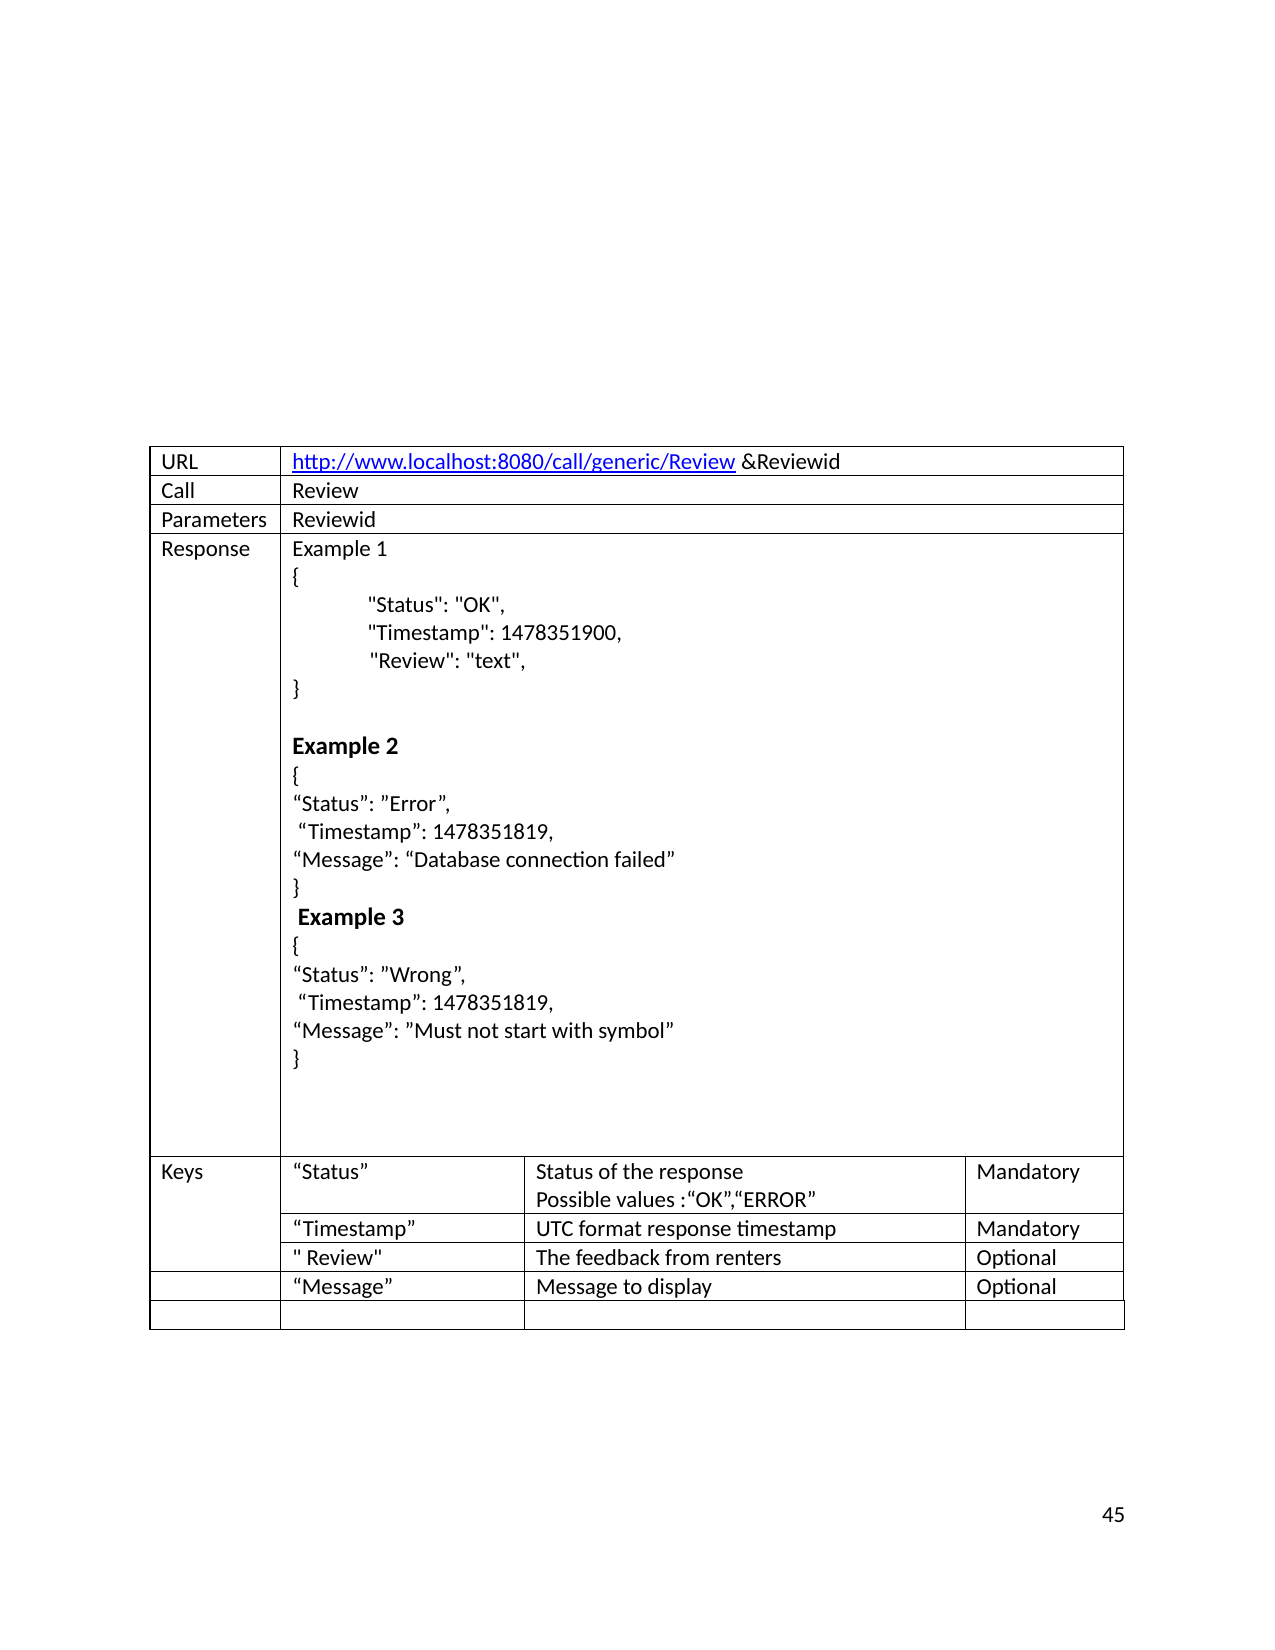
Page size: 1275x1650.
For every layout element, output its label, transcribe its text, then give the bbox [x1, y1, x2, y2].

table_cell [281, 1301, 524, 1329]
table_cell “Status” [281, 1157, 524, 1213]
table_cell [966, 1301, 1124, 1329]
table_cell Optional [966, 1272, 1123, 1300]
table_cell Mandatory [966, 1157, 1123, 1213]
table_cell Reviewid [281, 505, 1123, 533]
table_cell [151, 1272, 280, 1300]
table_cell “Timestamp” [281, 1214, 524, 1242]
table_cell Example 1 { "Status": "OK", "Timestamp": 1478351900, "Review": "text", } Example 2 { “Status”: ”Error”, “Timestamp”: 1478351819, “Message”: “Database connection failed” } Example 3 { “Status”: ”Wrong”, “Timestamp”: 1478351819, “Message”: ”Must not start with symbol” } [281, 534, 1123, 1156]
table_header http://www.localhost:8080/call/generic/Review &Reviewid [281, 447, 1123, 475]
table_cell [151, 1301, 280, 1329]
table_cell Review [281, 476, 1123, 504]
table_cell Message to display [525, 1272, 965, 1300]
table_cell Response [151, 534, 280, 1156]
table_cell UTC format response timestamp [525, 1214, 965, 1242]
table_cell Keys [151, 1157, 280, 1271]
table_cell " Review" [281, 1243, 524, 1271]
table_cell The feedback from renters [525, 1243, 965, 1271]
table_cell Call [151, 476, 280, 504]
table_cell “Message” [281, 1272, 524, 1300]
table_header URL [151, 447, 280, 475]
table_cell Status of the response Possible values :“OK”,“ERROR” [525, 1157, 965, 1213]
table_cell Mandatory [966, 1214, 1123, 1242]
table_cell Parameters [151, 505, 280, 533]
table_cell Optional [966, 1243, 1123, 1271]
table_cell [525, 1301, 965, 1329]
